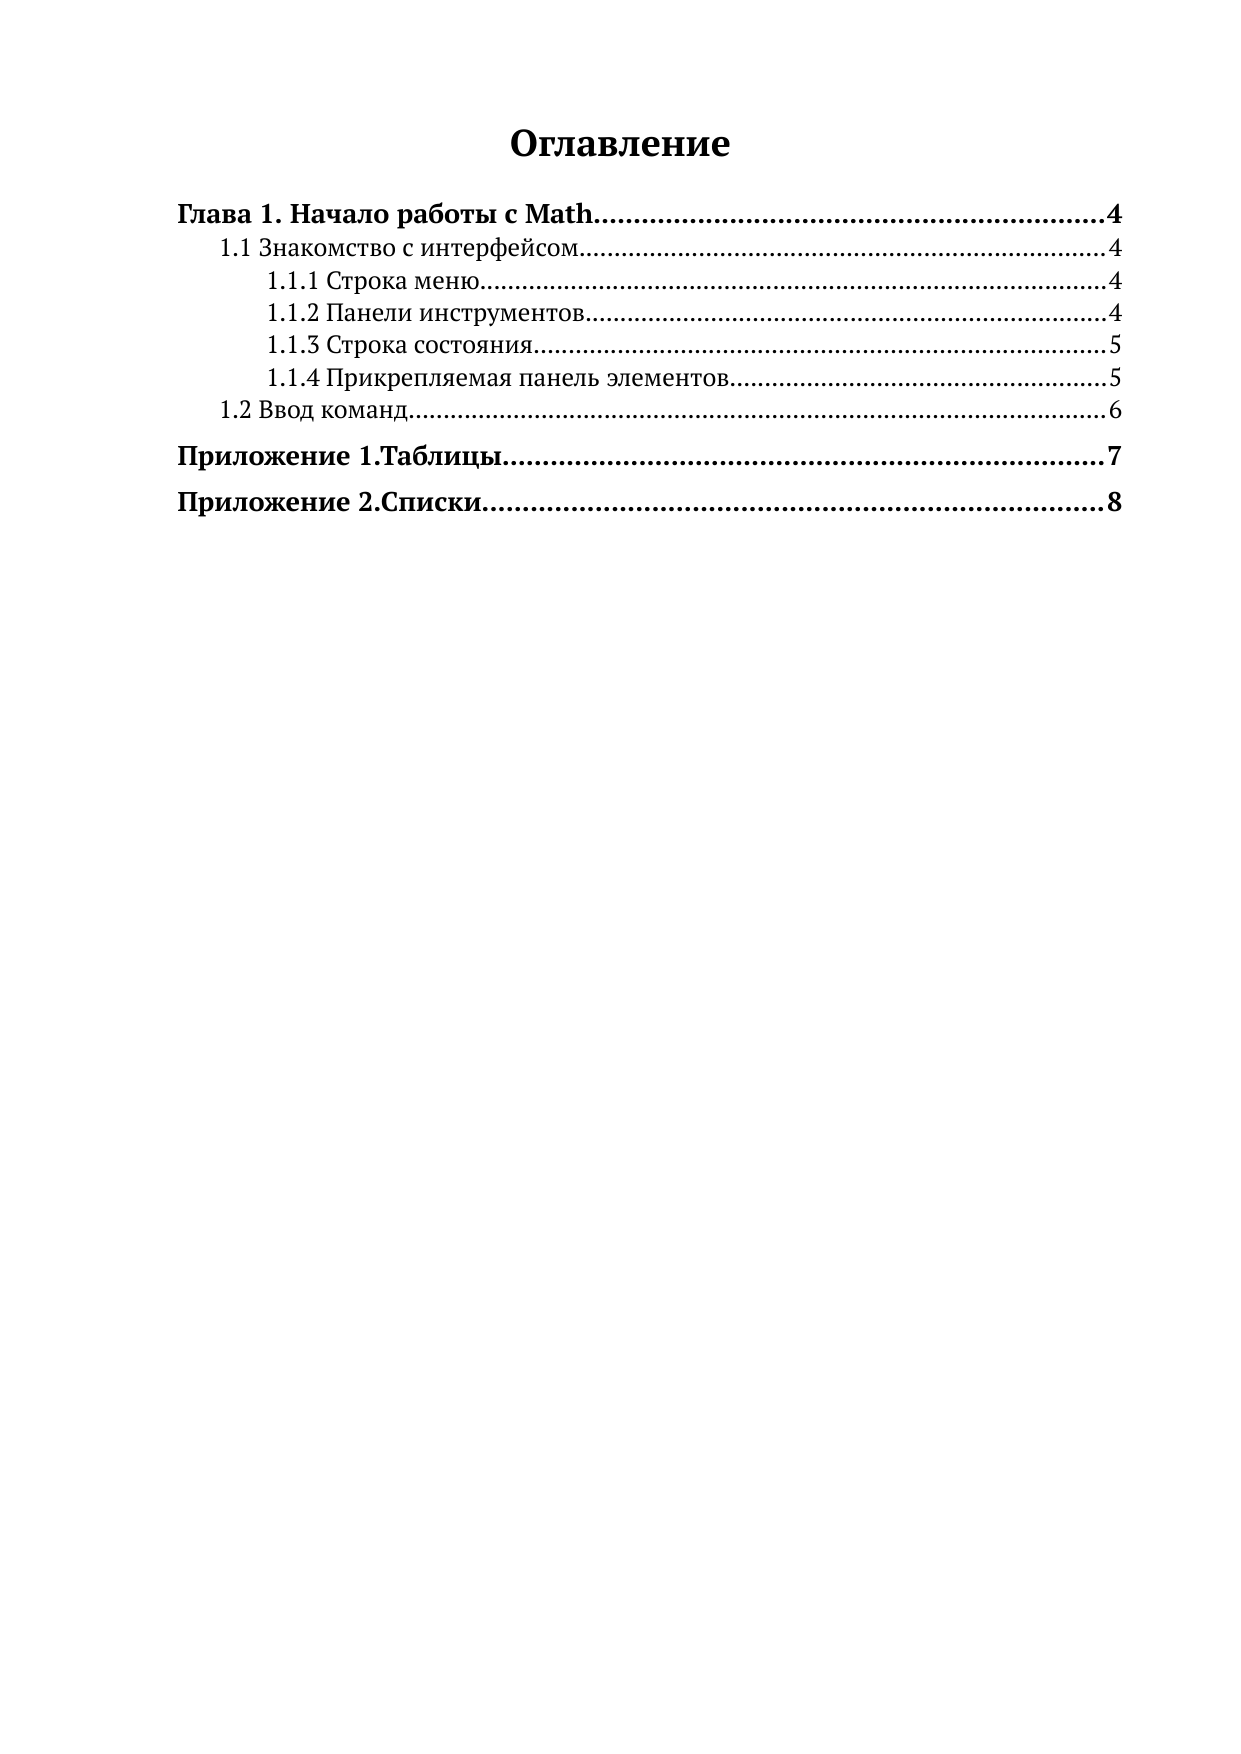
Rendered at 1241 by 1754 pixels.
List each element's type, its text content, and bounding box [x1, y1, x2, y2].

text 1.1.3 Строка состояния 5 [266, 328, 1122, 361]
text 1.1.4 Прикрепляемая панель элементов 5 [266, 361, 1122, 393]
text 1.1.1 Строка меню 4 [266, 264, 1122, 296]
text 1.1.2 Панели инструментов 4 [266, 296, 1122, 328]
text Приложение 1.Таблицы 7 [177, 437, 1122, 472]
text Глава 1. Начало работы с Math 4 [177, 196, 1122, 231]
text Приложение 2.Списки 8 [177, 484, 1122, 519]
text 1.2 Ввод команд 6 [218, 393, 1122, 426]
title Оглавление [118, 118, 1122, 167]
text 1.1 Знакомство с интерфейсом 4 [218, 231, 1122, 264]
